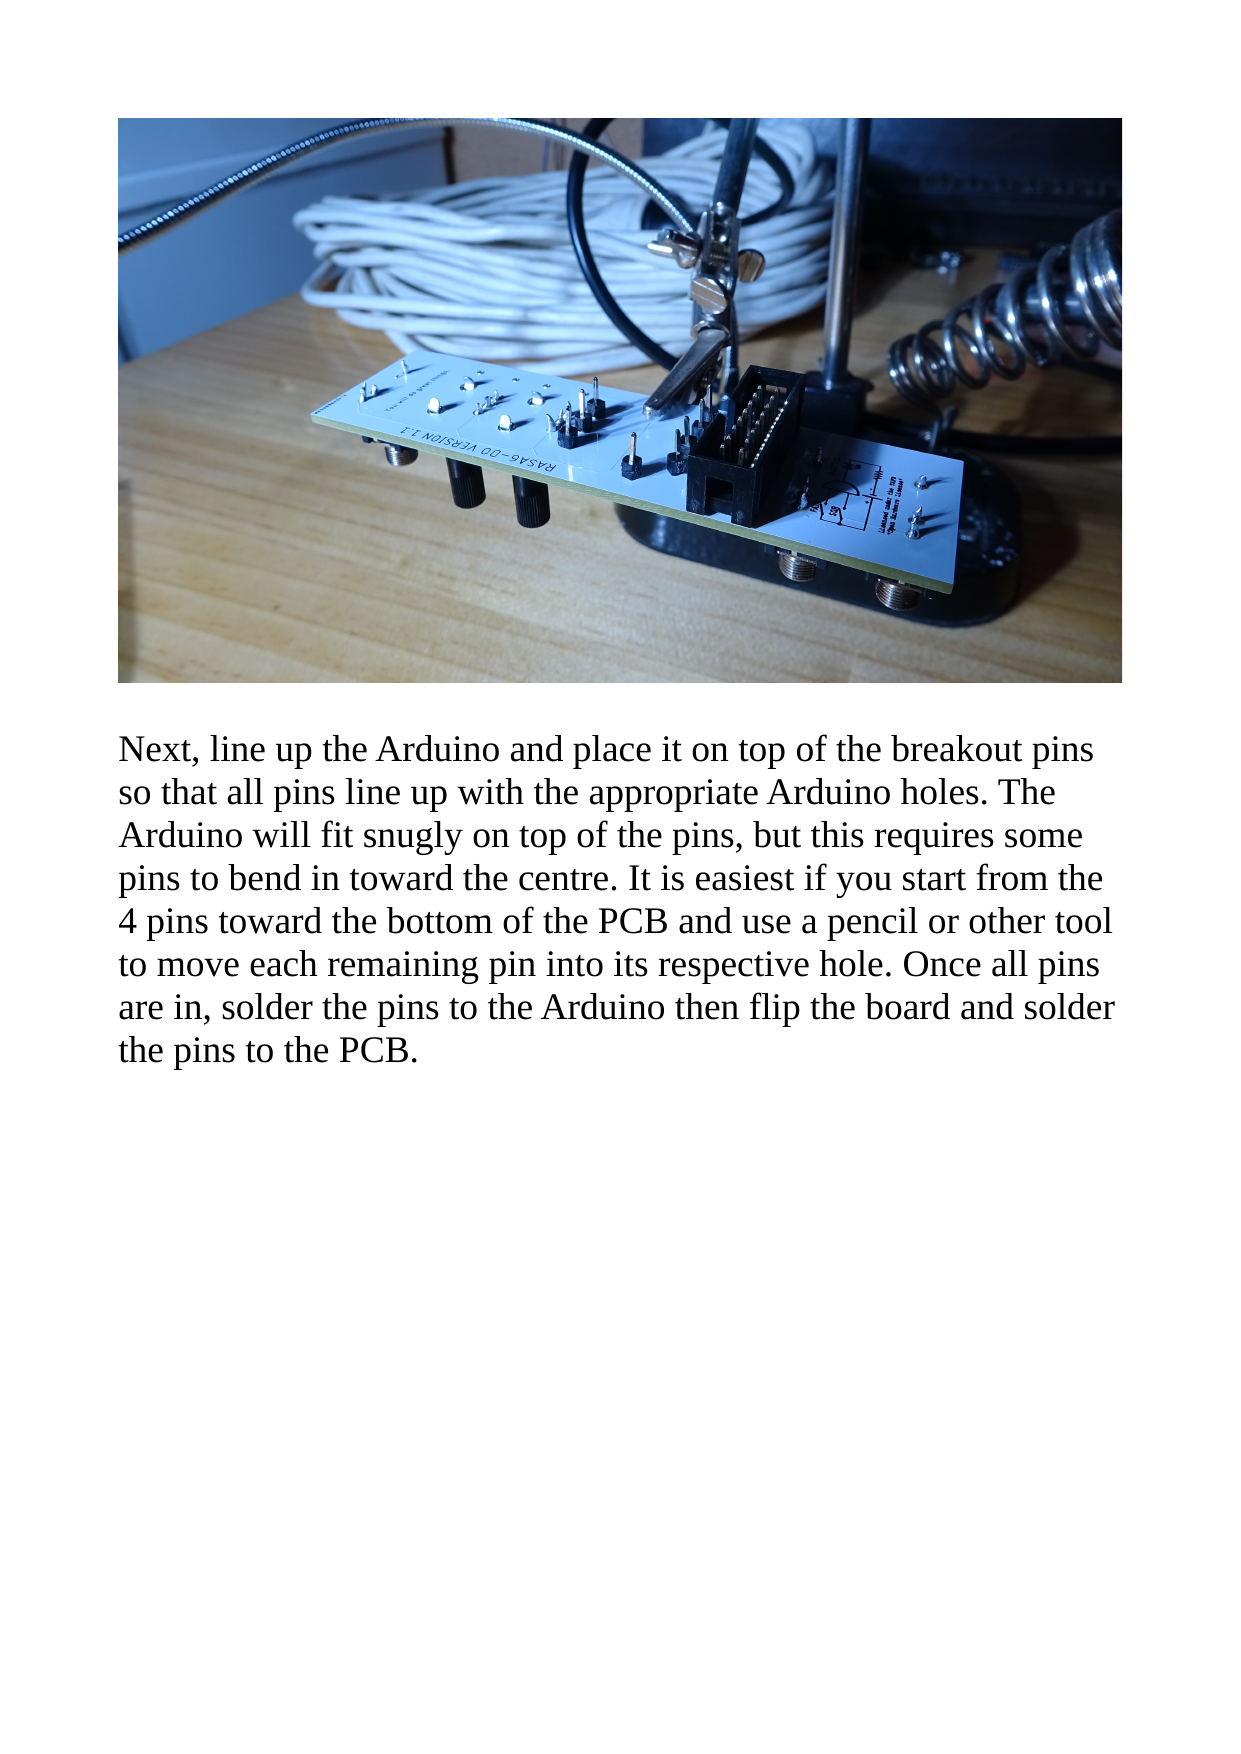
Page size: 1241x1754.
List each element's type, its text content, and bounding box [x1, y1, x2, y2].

picture [118, 118, 1123, 683]
text Next, line up the Arduino and place it on top of the breakout pins so that all pins line up with the appropriate Arduino holes. The Arduino will fit snugly on top of the pins, but this requires some pins to bend in toward the centre. It is easiest if you start from the 4 pins toward the bottom of the PCB and use a pencil or other tool to move each remaining pin into its respective hole. Once all pins are in, solder the pins to the Arduino then flip the board and solder the pins to the PCB. [118, 726, 1122, 1071]
